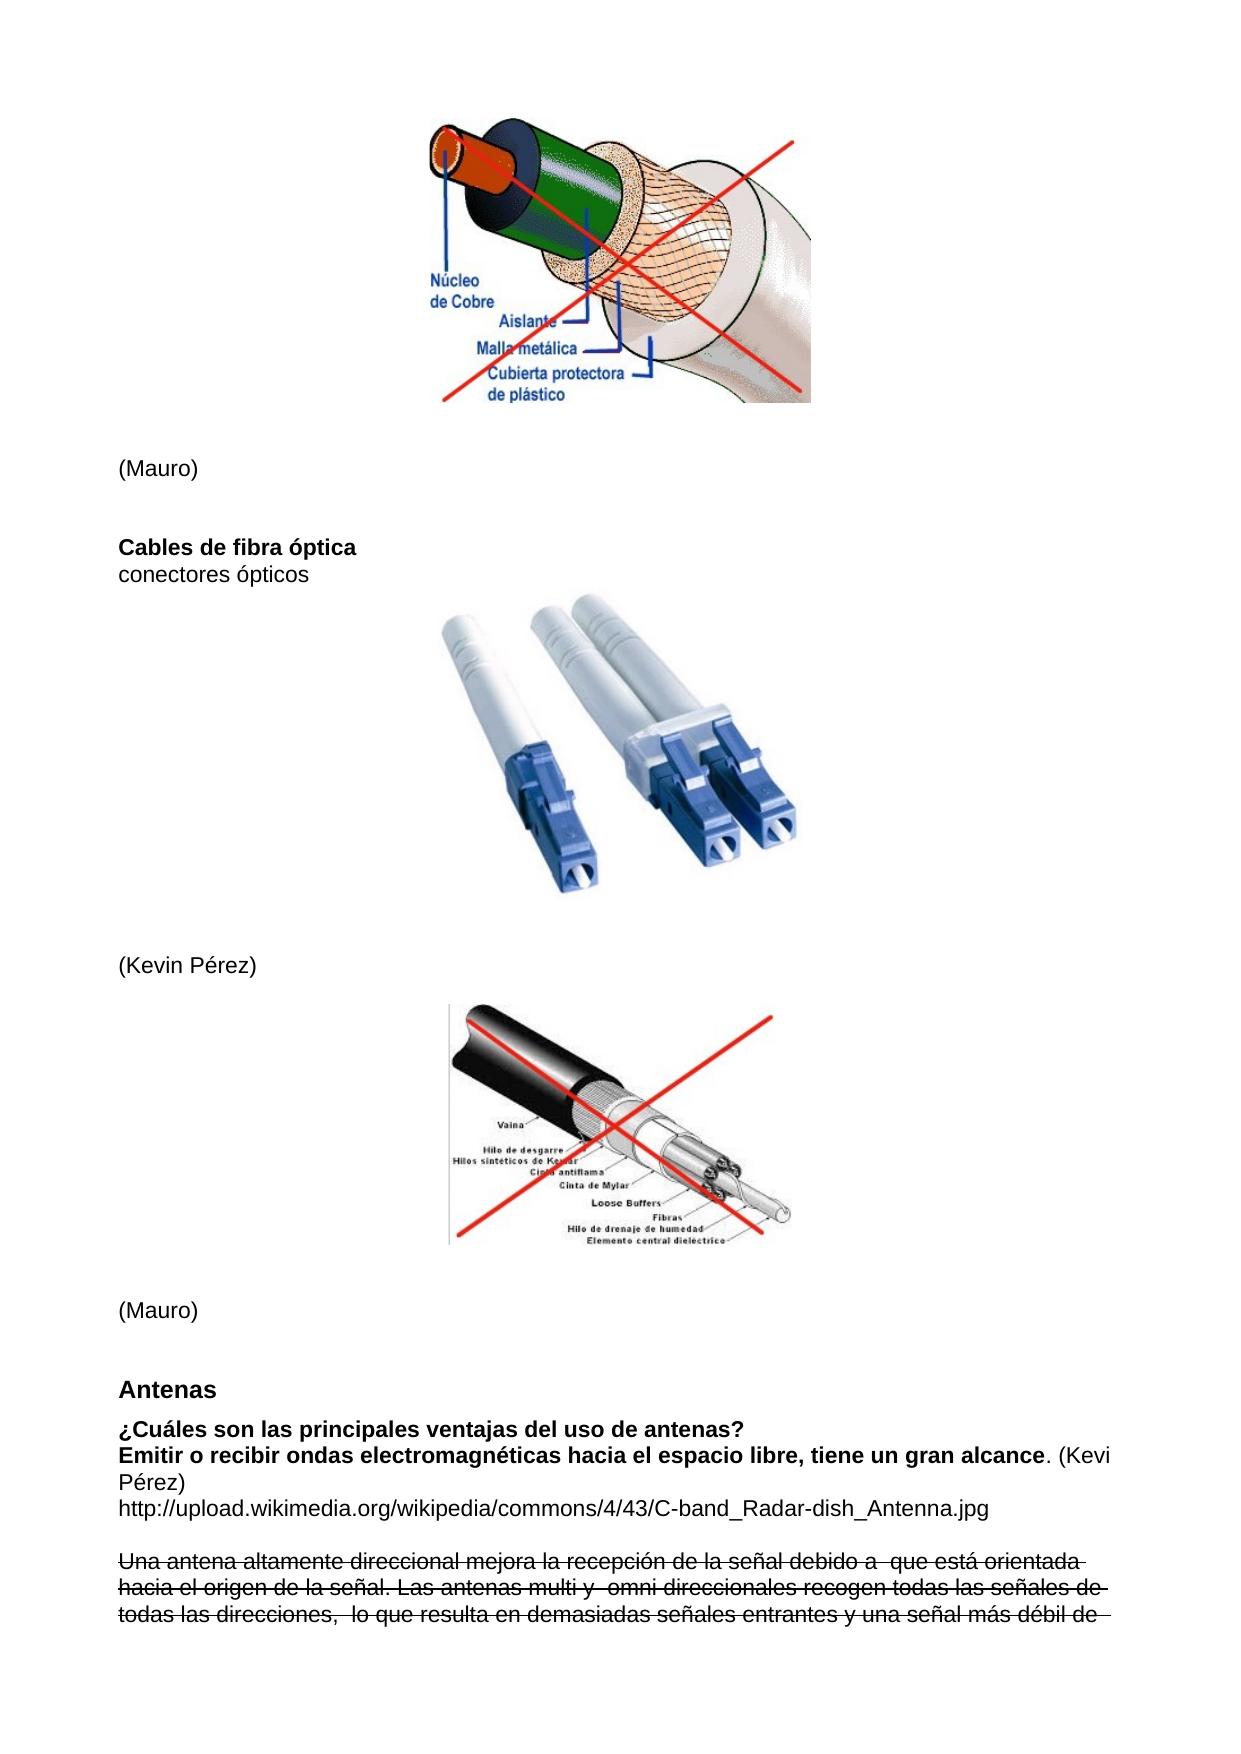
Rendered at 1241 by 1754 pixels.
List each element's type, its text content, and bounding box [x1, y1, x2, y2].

subtitle Antenas [118, 1375, 1122, 1403]
picture [429, 118, 811, 403]
text http://upload.wikimedia.org/wikipedia/commons/4/43/C-band_Radar-dish_Antenna.jpg [118, 1495, 1122, 1521]
picture [448, 1004, 792, 1245]
text Cables de fibra óptica [118, 534, 1122, 561]
text Emitir o recibir ondas electromagnéticas hacia el espacio libre, tiene un gran alcance. (Kevi Pérez) [118, 1442, 1122, 1495]
text (Mauro) [118, 455, 1122, 482]
text conectores ópticos [118, 561, 1122, 587]
text (Mauro) [118, 1297, 1122, 1323]
text ¿Cuáles son las principales ventajas del uso de antenas? [118, 1416, 1122, 1442]
text Una antena altamente direccional mejora la recepción de la señal debido a que está orientada hacia el origen de la señal. Las antenas multi y omni direccionales recogen todas las señales de todas las direcciones, lo que resulta en demasiadas señales entrantes y una señal más débil de [118, 1548, 1122, 1627]
text (Kevin Pérez) [118, 952, 1122, 978]
picture [437, 587, 803, 900]
